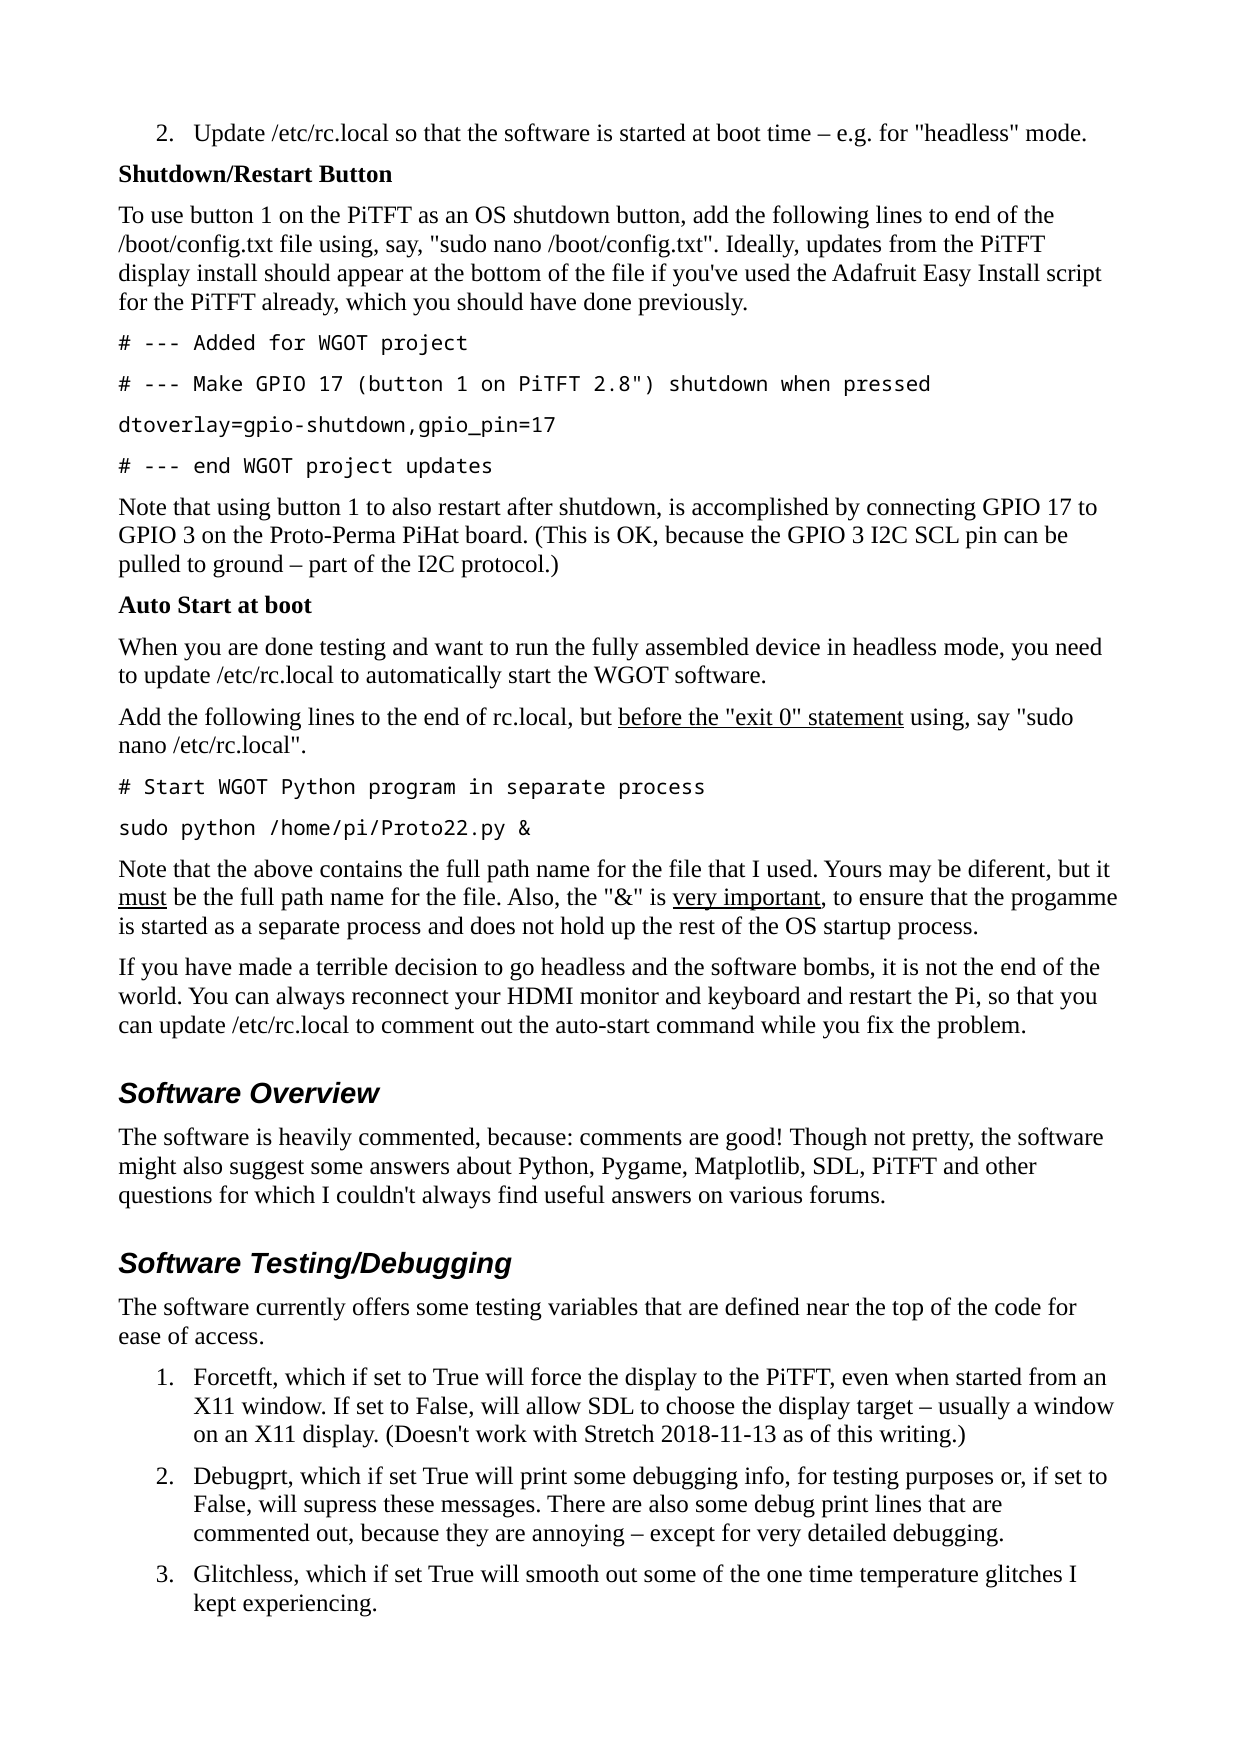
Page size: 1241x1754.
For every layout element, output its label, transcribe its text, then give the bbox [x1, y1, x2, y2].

text Add the following lines to the end of rc.local, but before the "exit 0" statement using, say "sudo nano /etc/rc.local". [118, 702, 1122, 759]
list Update /etc/rc.local so that the software is started at boot time – e.g. for "headless" mode. [156, 118, 1122, 147]
text If you have made a terrible decision to go headless and the software bombs, it is not the end of the world. You can always reconnect your HDMI monitor and keyboard and restart the Pi, so that you can update /etc/rc.local to comment out the auto-start command while you fix the problem. [118, 952, 1122, 1039]
text Note that using button 1 to also restart after shutdown, is accomplished by connecting GPIO 17 to GPIO 3 on the Proto-Perma PiHat board. (This is OK, because the GPIO 3 I2C SCL pin can be pulled to ground – part of the I2C protocol.) [118, 492, 1122, 578]
text The software currently offers some testing variables that are defined near the top of the code for ease of access. [118, 1292, 1122, 1349]
subtitle Software Overview [118, 1076, 1122, 1110]
text # --- Make GPIO 17 (button 1 on PiTFT 2.8") shutdown when pressed [118, 369, 1122, 397]
text sudo python /home/pi/Proto22.py & [118, 813, 1122, 841]
text # --- end WGOT project updates [118, 451, 1122, 479]
list Glitchless, which if set True will smooth out some of the one time temperature glitches I kept experiencing. [156, 1559, 1122, 1617]
text Note that the above contains the full path name for the file that I used. Yours may be diferent, but it must be the full path name for the file. Also, the "&" is very important, to ensure that the progamme is started as a separate process and does not hold up the rest of the OS startup process. [118, 854, 1122, 940]
text The software is heavily commented, because: comments are good! Though not pretty, the software might also suggest some answers about Python, Pygame, Matplotlib, SDL, PiTFT and other questions for which I couldn't always find useful answers on various forums. [118, 1122, 1122, 1208]
text Auto Start at boot [118, 591, 1122, 619]
text dtoverlay=gpio-shutdown,gpio_pin=17 [118, 410, 1122, 438]
text To use button 1 on the PiTFT as an OS shutdown button, add the following lines to end of the /boot/config.txt file using, say, "sudo nano /boot/config.txt". Ideally, updates from the PiTFT display install should appear at the bottom of the file if you've used the Adafruit Easy Install script for the PiTFT already, which you should have done previously. [118, 201, 1122, 316]
list Debugprt, which if set True will print some debugging info, for testing purposes or, if set to False, will supress these messages. There are also some debug print lines that are commented out, because they are annoying – except for very detailed debugging. [156, 1461, 1122, 1547]
subtitle Software Testing/Debugging [118, 1246, 1122, 1279]
text Shutdown/Restart Button [118, 159, 1122, 188]
text # --- Added for WGOT project [118, 328, 1122, 357]
text # Start WGOT Python program in separate process [118, 772, 1122, 800]
text When you are done testing and want to run the fully assembled device in headless mode, you need to update /etc/rc.local to automatically start the WGOT software. [118, 632, 1122, 689]
list Forcetft, which if set to True will force the display to the PiTFT, even when started from an X11 window. If set to False, will allow SDL to choose the display target – usually a window on an X11 display. (Doesn't work with Stretch 2018-11-13 as of this writing.) [156, 1362, 1122, 1448]
